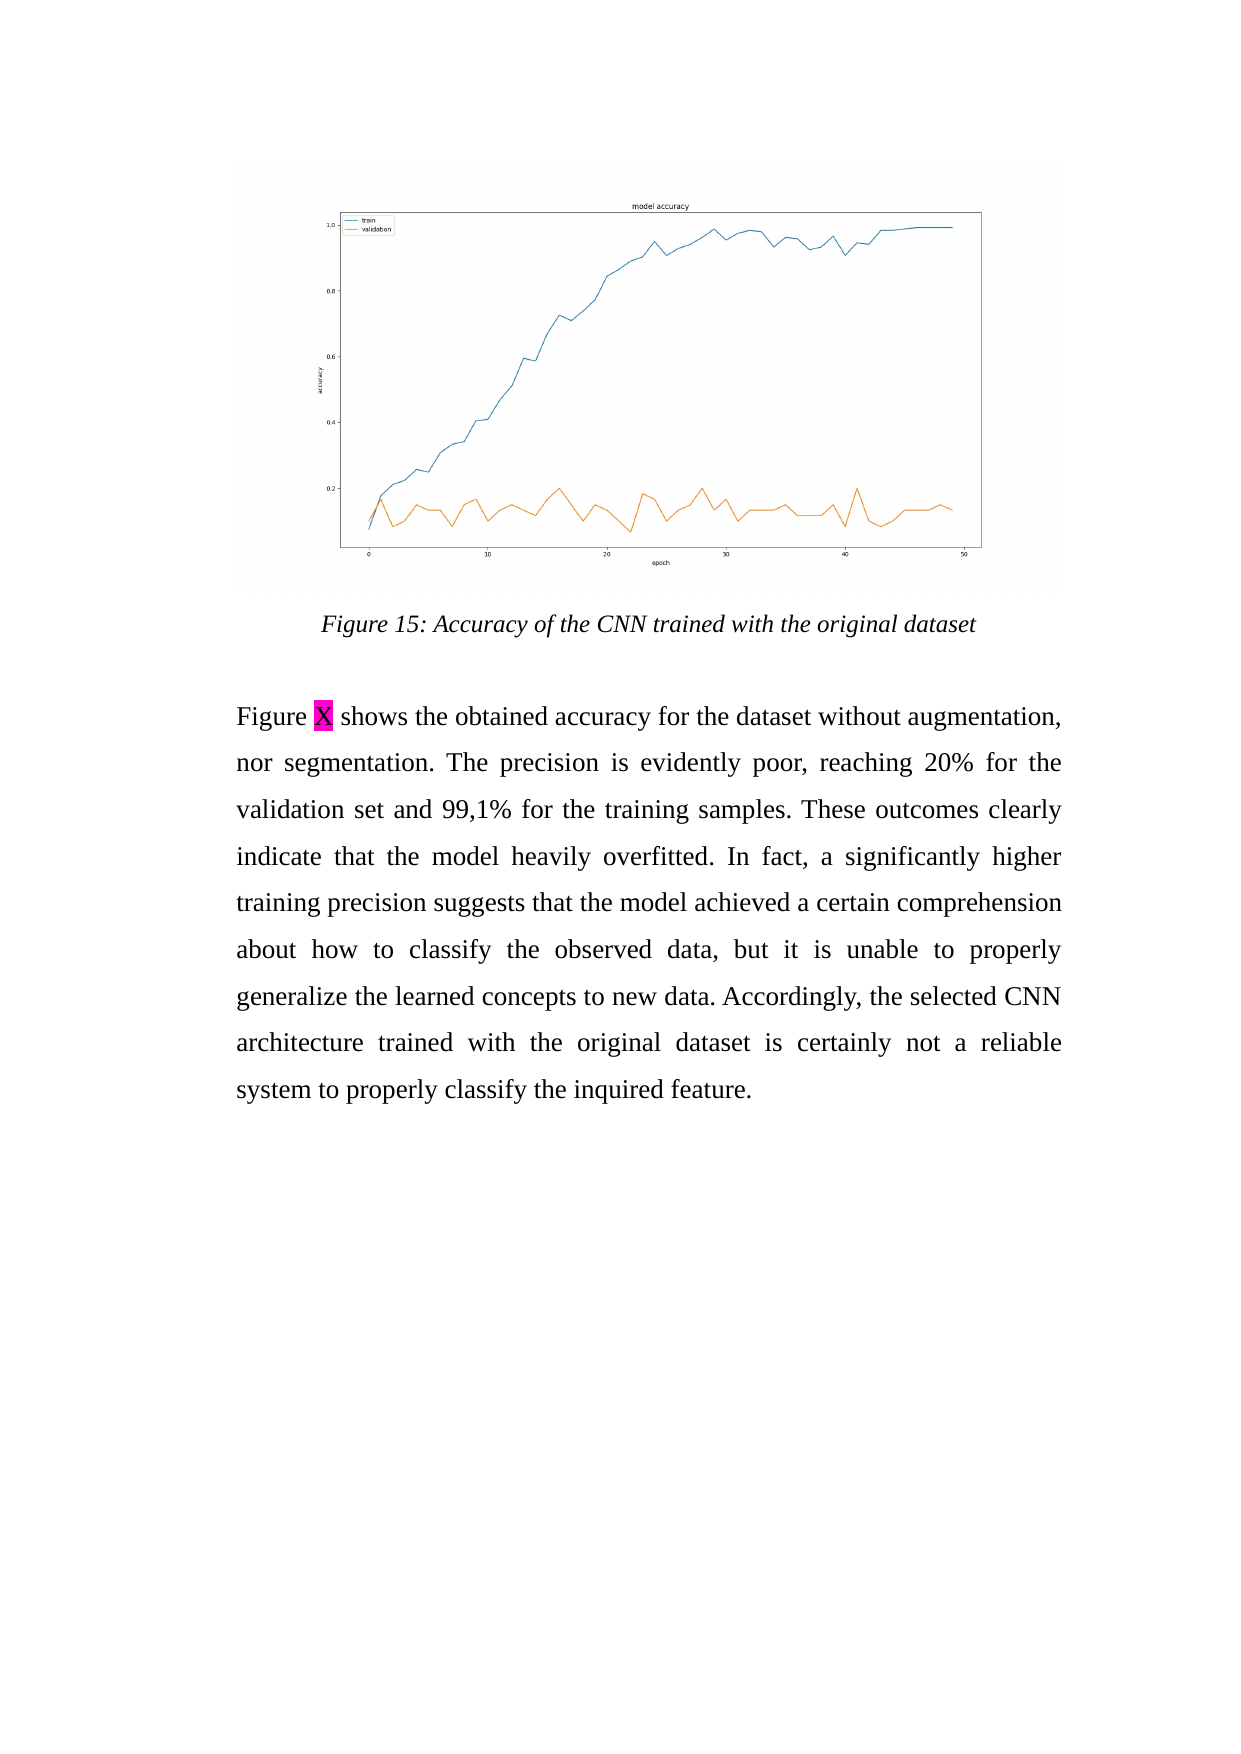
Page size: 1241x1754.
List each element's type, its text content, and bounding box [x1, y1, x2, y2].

text Figure X shows the obtained accuracy for the dataset without augmentation, nor segmentation. The precision is evidently poor, reaching 20% for the validation set and 99,1% for the training samples. These outcomes clearly indicate that the model heavily overfitted. In fact, a significantly higher training precision suggests that the model achieved a certain comprehension about how to classify the observed data, but it is unable to properly generalize the learned concepts to new data. Accordingly, the selected CNN architecture trained with the original dataset is certainly not a reliable system to properly classify the inquired feature. [236, 700, 1063, 1104]
picture [236, 160, 1063, 595]
text Figure 15: Accuracy of the CNN trained with the original dataset [236, 595, 1063, 638]
